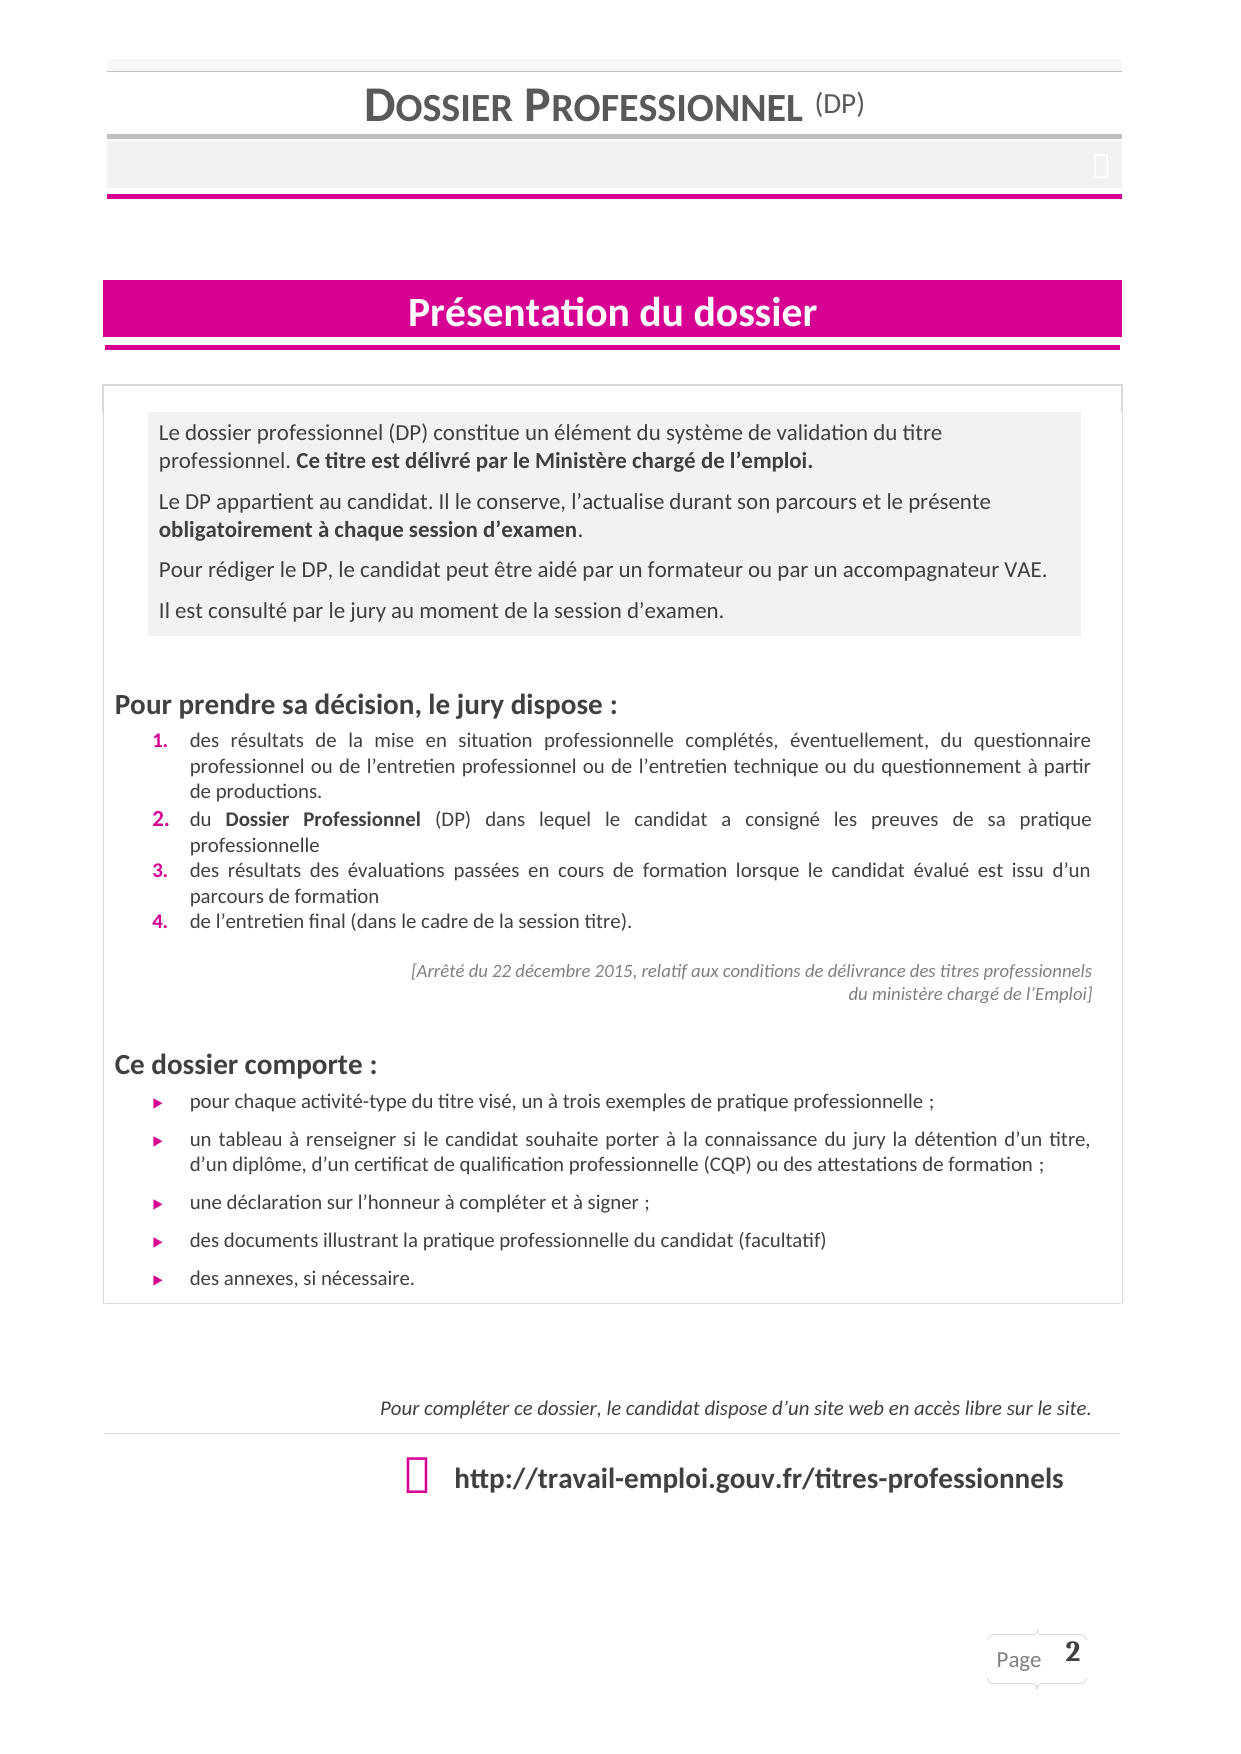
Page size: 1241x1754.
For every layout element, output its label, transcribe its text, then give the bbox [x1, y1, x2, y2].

table_cell Le dossier professionnel (DP) constitue un élément du système de validation du titre professionnel. Ce titre est délivré par le Ministère chargé de l’emploi. Le DP appartient au candidat. Il le conserve, l’actualise durant son parcours et le présente obligatoirement à chaque session d’examen. Pour rédiger le DP, le candidat peut être aidé par un formateur ou par un accompagnateur VAE. Il est consulté par le jury au moment de la session d’examen. [148, 412, 1081, 636]
table_cell Pour prendre sa décision, le jury dispose : [104, 680, 1122, 722]
table_cell des résultats de la mise en situation professionnelle complétés, éventuellement, du questionnaire professionnel ou de l’entretien professionnel ou de l’entretien technique ou du questionnement à partir de productions. du Dossier Professionnel (DP) dans lequel le candidat a consigné les preuves de sa pratique professionnelle des résultats des évaluations passées en cours de formation lorsque le candidat évalué est issu d’un parcours de formation de l’entretien final (dans le cadre de la session titre). [Arrêté du 22 décembre 2015, relatif aux conditions de délivrance des titres professionnels du ministère chargé de l’Emploi] [104, 722, 1122, 1041]
table_cell http://travail-emploi.gouv.fr/titres-professionnels [443, 1433, 1122, 1508]
table_cell [104, 386, 1121, 412]
table_cell Pour compléter ce dossier, le candidat dispose d’un site web en accès libre sur le site. [103, 1303, 1122, 1433]
table_cell [103, 345, 1122, 384]
table_cell Ce dossier comporte : [104, 1041, 1122, 1082]
table_header Présentation du dossier [103, 280, 1122, 337]
table_cell [104, 636, 1122, 680]
table_cell  [103, 1433, 443, 1508]
table_cell [1081, 412, 1122, 636]
table_cell [104, 412, 147, 636]
table_cell pour chaque activité-type du titre visé, un à trois exemples de pratique professionnelle ; un tableau à renseigner si le candidat souhaite porter à la connaissance du jury la détention d’un titre, d’un diplôme, d’un certificat de qualification professionnelle (CQP) ou des attestations de formation ; une déclaration sur l’honneur à compléter et à signer ; des documents illustrant la pratique professionnelle du candidat (facultatif) des annexes, si nécessaire. [104, 1082, 1122, 1303]
table_cell [103, 337, 1122, 345]
